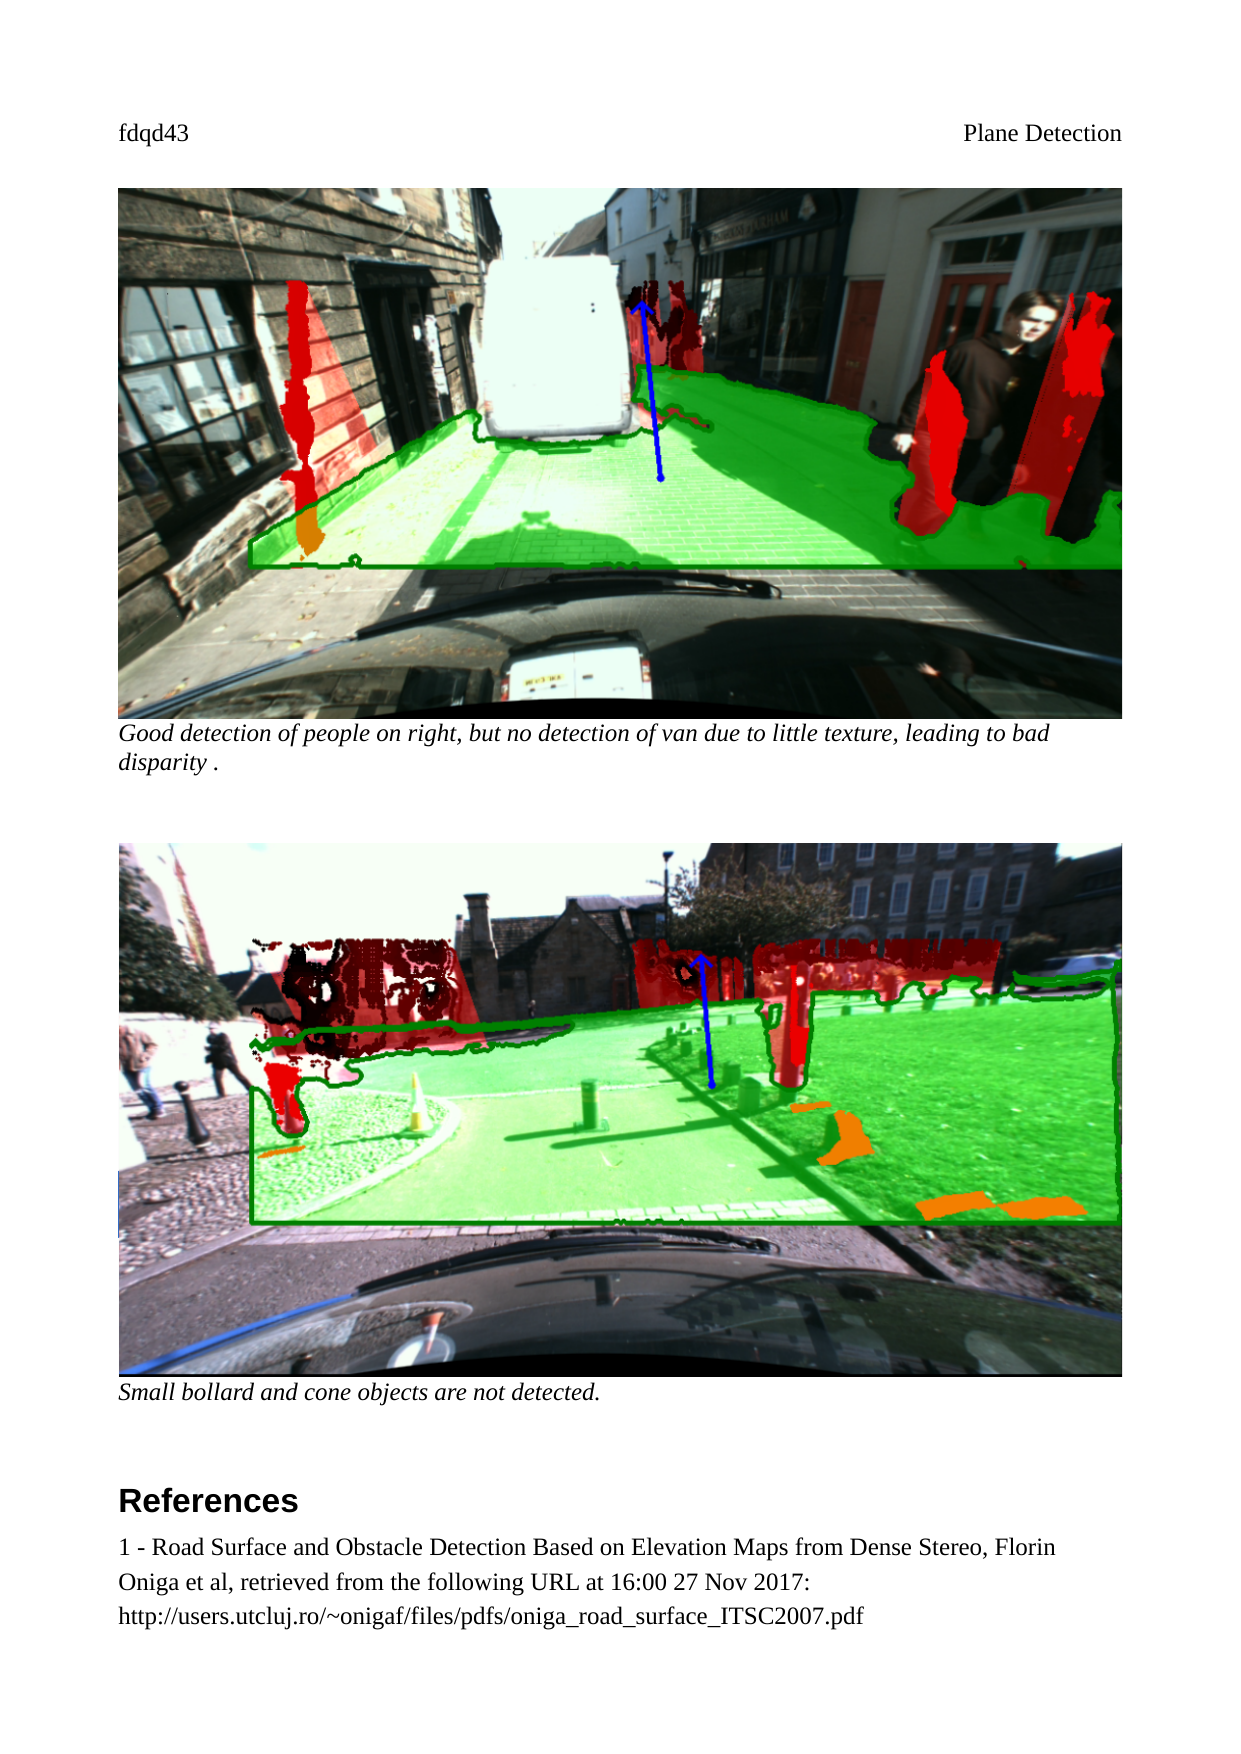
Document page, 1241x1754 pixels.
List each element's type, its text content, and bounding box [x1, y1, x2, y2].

text Small bollard and cone objects are not detected. [118, 1377, 1122, 1406]
text Good detection of people on right, but no detection of van due to little texture, leading to bad disparity . [118, 719, 1122, 776]
picture [118, 188, 1123, 719]
text 1 - Road Surface and Obstacle Detection Based on Elevation Maps from Dense Stereo, Florin Oniga et al, retrieved from the following URL at 16:00 27 Nov 2017: http://users.utcluj.ro/~onigaf/files/pdfs/oniga_road_surface_ITSC2007.pdf [118, 1532, 1122, 1630]
picture [118, 843, 1123, 1377]
subtitle References [118, 1481, 1122, 1520]
